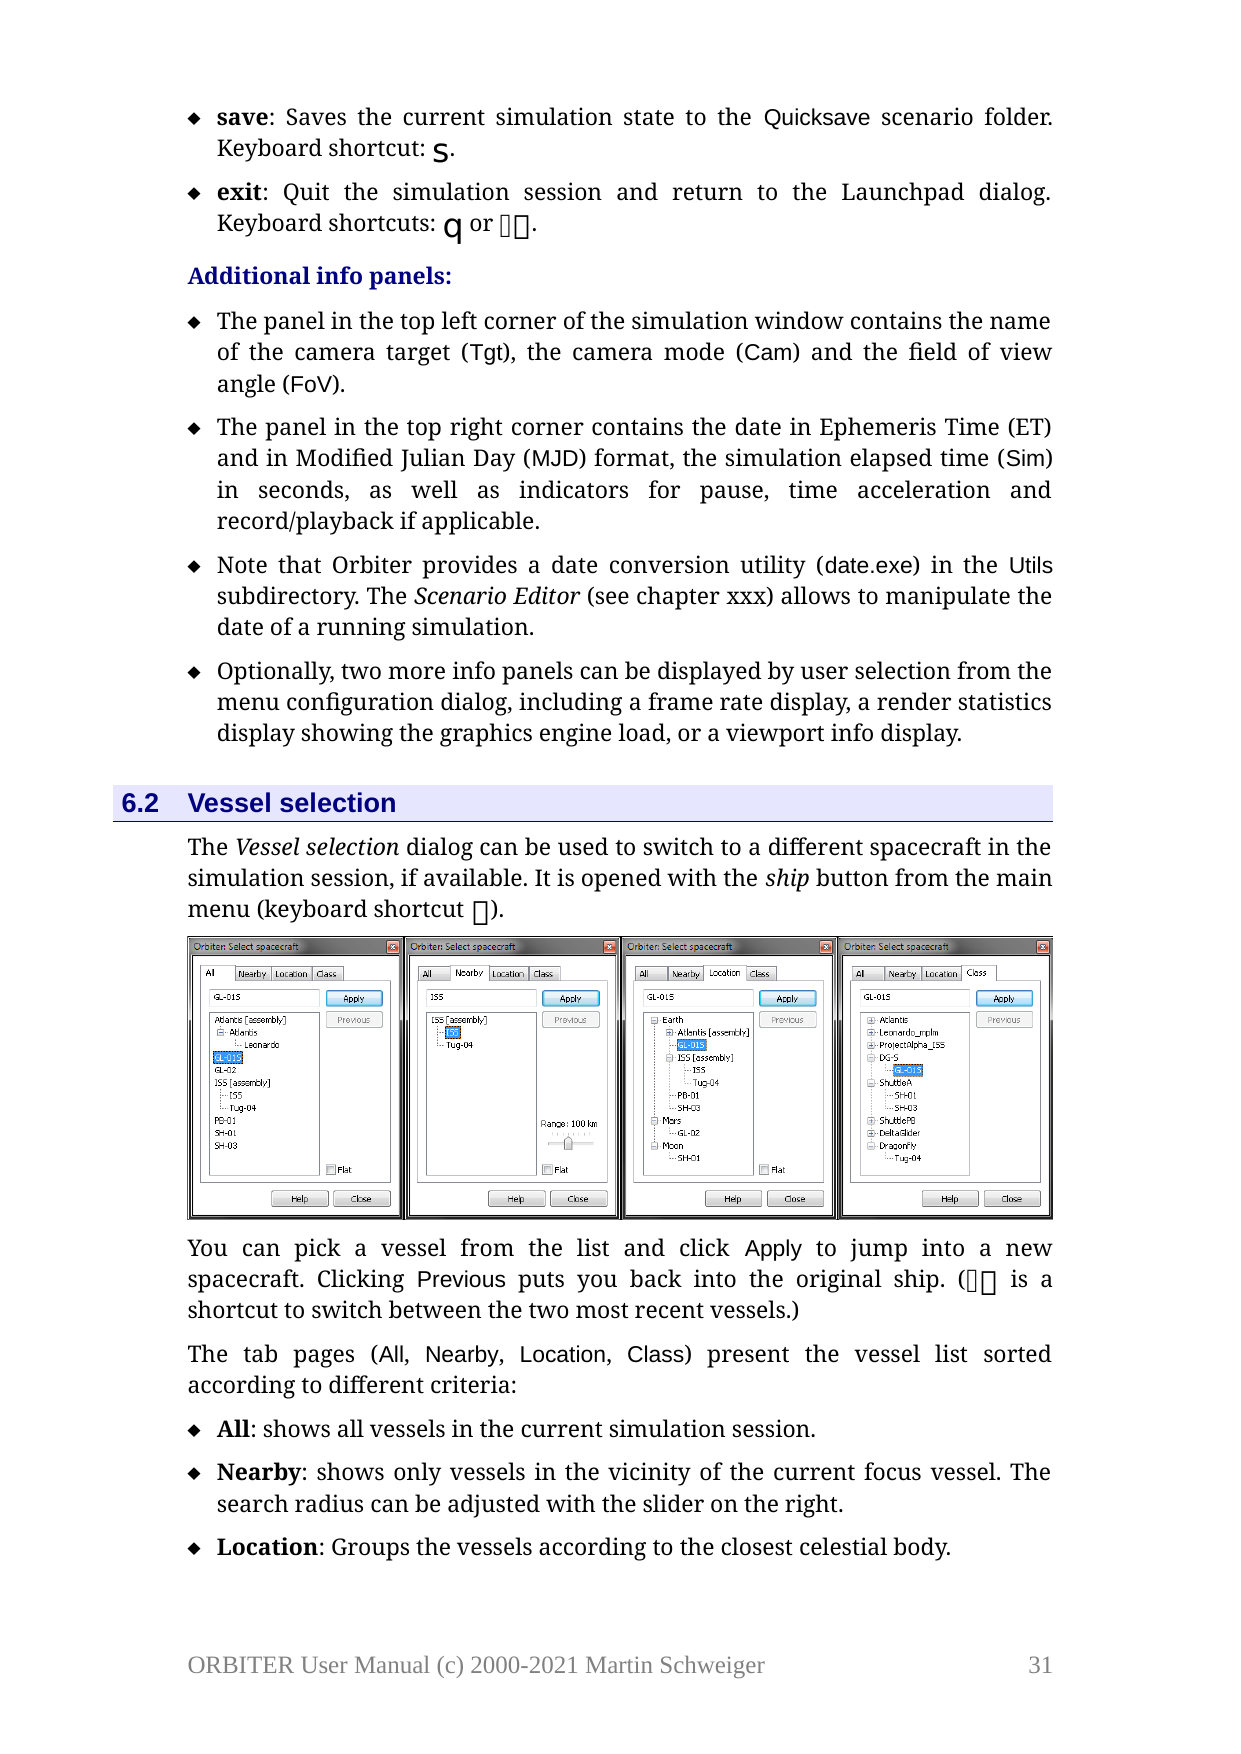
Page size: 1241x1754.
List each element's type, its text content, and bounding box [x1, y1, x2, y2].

list All: shows all vessels in the current simulation session. [187, 1412, 1053, 1443]
picture [187, 936, 1053, 1220]
subtitle Additional info panels: [187, 260, 1053, 291]
list Nearby: shows only vessels in the vicinity of the current focus vessel. The search radius can be adjusted with the slider on the right. [187, 1456, 1053, 1518]
list exit: Quit the simulation session and return to the Launchpad dialog. Keyboard shortcuts: q or . [187, 175, 1053, 238]
text The tab pages (All, Nearby, Location, Class) present the vessel list sorted according to different criteria: [187, 1337, 1053, 1400]
list The panel in the top right corner contains the date in Ephemeris Time (ET) and in Modified Julian Day (MJD) format, the simulation elapsed time (Sim) in seconds, as well as indicators for pause, time acceleration and record/playback if applicable. [187, 411, 1053, 536]
list The panel in the top left corner of the simulation window contains the name of the camera target (Tgt), the camera mode (Cam) and the field of view angle (FoV). [187, 304, 1053, 398]
text The Vessel selection dialog can be used to switch to a different spacecraft in the simulation session, if available. It is opened with the ship button from the main menu (keyboard shortcut ). [187, 830, 1053, 924]
subtitle Vessel selection [113, 785, 1053, 821]
list save: Saves the current simulation state to the Quicksave scenario folder. Keyboard shortcut: s. [187, 100, 1053, 163]
text You can pick a vessel from the list and click Apply to jump into a new spacecraft. Clicking Previous puts you back into the original ship. ( is a shortcut to switch between the two most recent vessels.) [187, 1220, 1053, 1325]
list Optionally, two more info panels can be displayed by user selection from the menu configuration dialog, including a frame rate display, a render statistics display showing the graphics engine load, or a viewport info display. [187, 654, 1053, 748]
list Location: Groups the vessels according to the closest celestial body. [187, 1531, 1053, 1562]
list Note that Orbiter provides a date conversion utility (date.exe) in the Utils subdirectory. The Scenario Editor (see chapter xxx) allows to manipulate the date of a running simulation. [187, 548, 1053, 642]
